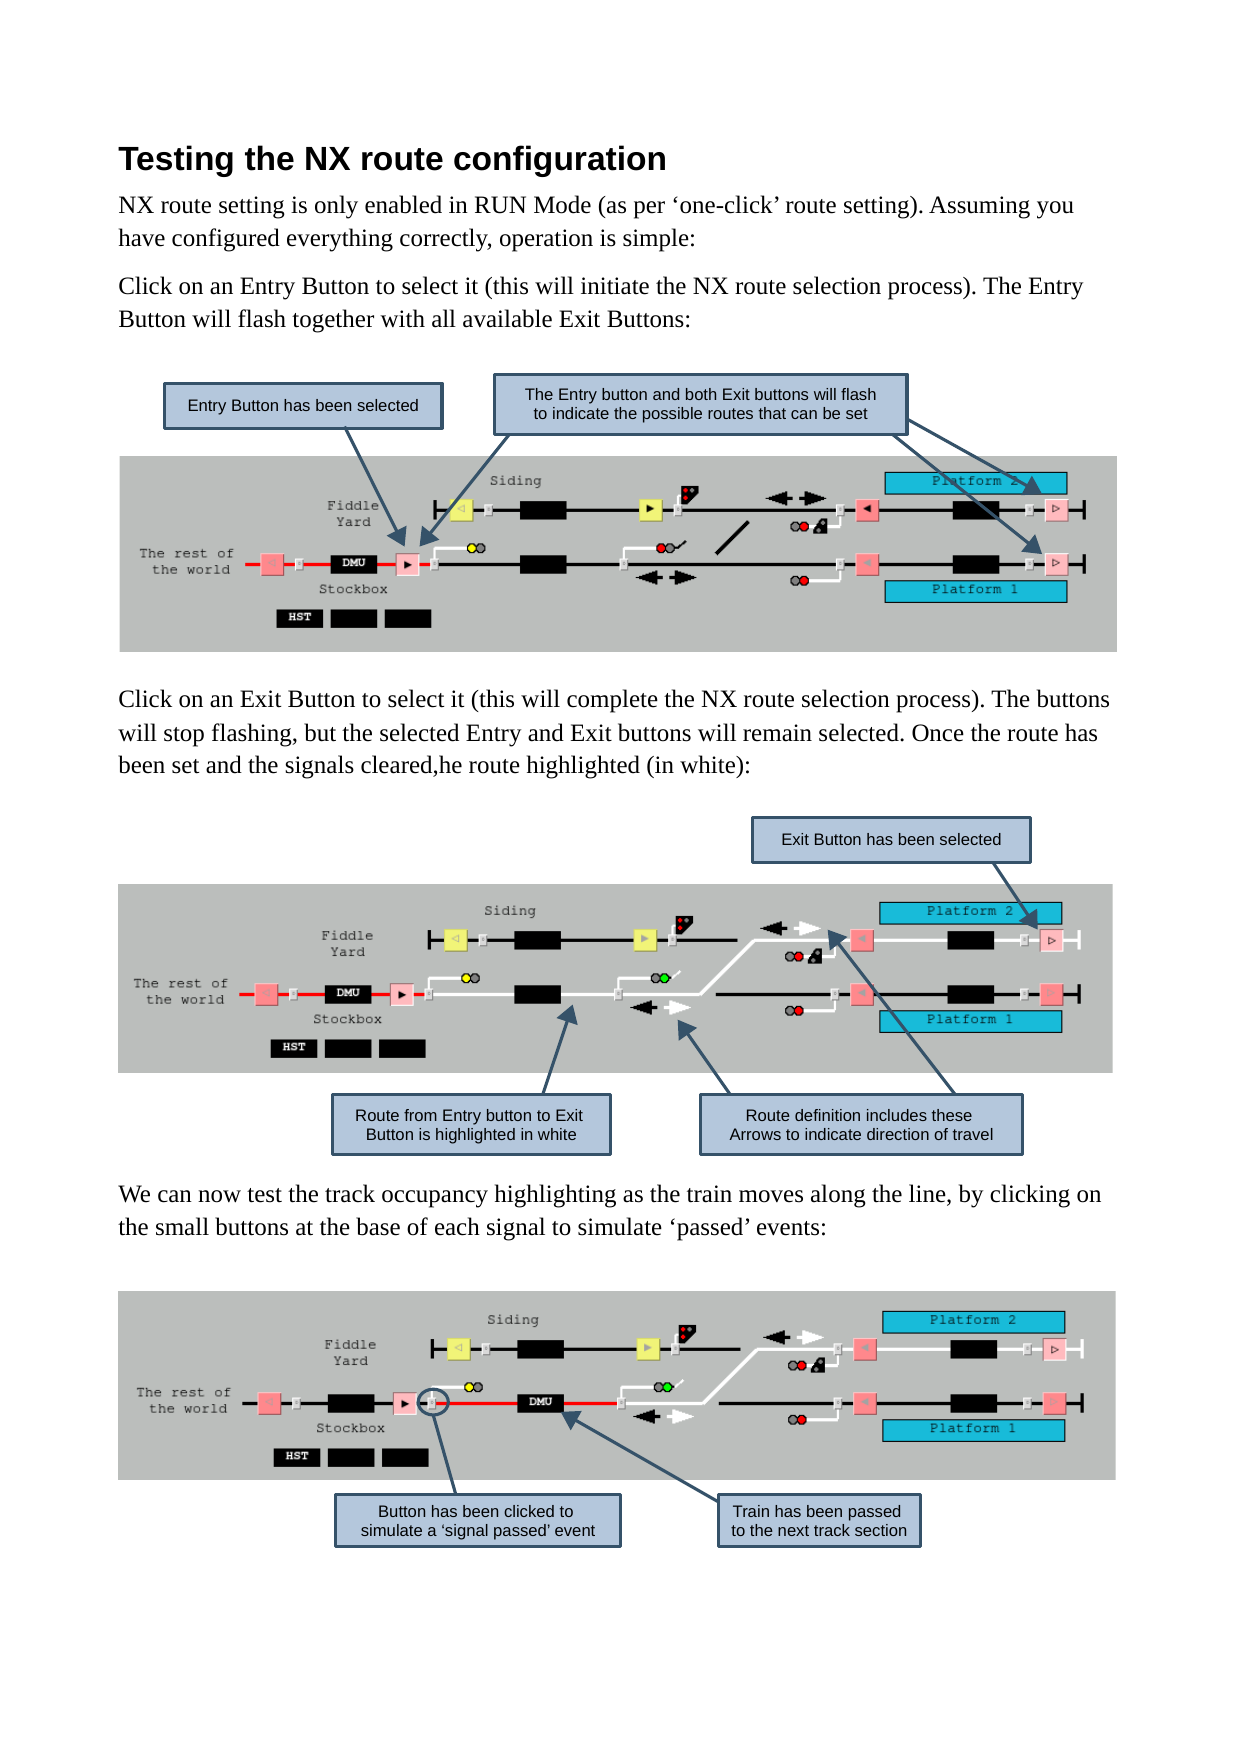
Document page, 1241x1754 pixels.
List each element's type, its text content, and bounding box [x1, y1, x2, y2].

picture [420, 1391, 446, 1413]
text Click on an Exit Button to select it (this will complete the NX route selection process). The buttons will stop flashing, but the selected Entry and Exit buttons will remain selected. Once the route has been set and the signals cleared,he route highlighted (in white): [118, 684, 1122, 779]
subtitle Testing the NX route configuration [118, 139, 1122, 178]
picture [119, 456, 1117, 652]
text We can now test the track occupancy highlighting as the train moves along the line, by clicking on the small buttons at the base of each signal to simulate ‘passed’ events: [118, 1179, 1122, 1241]
text Click on an Entry Button to select it (this will initiate the NX route selection process). The Entry Button will flash together with all available Exit Buttons: [118, 271, 1122, 332]
text NX route setting is only enabled in RUN Mode (as per ‘one-click’ route setting). Assuming you have configured everything correctly, operation is simple: [118, 190, 1122, 252]
picture [118, 884, 1113, 1073]
picture [118, 1291, 1116, 1480]
